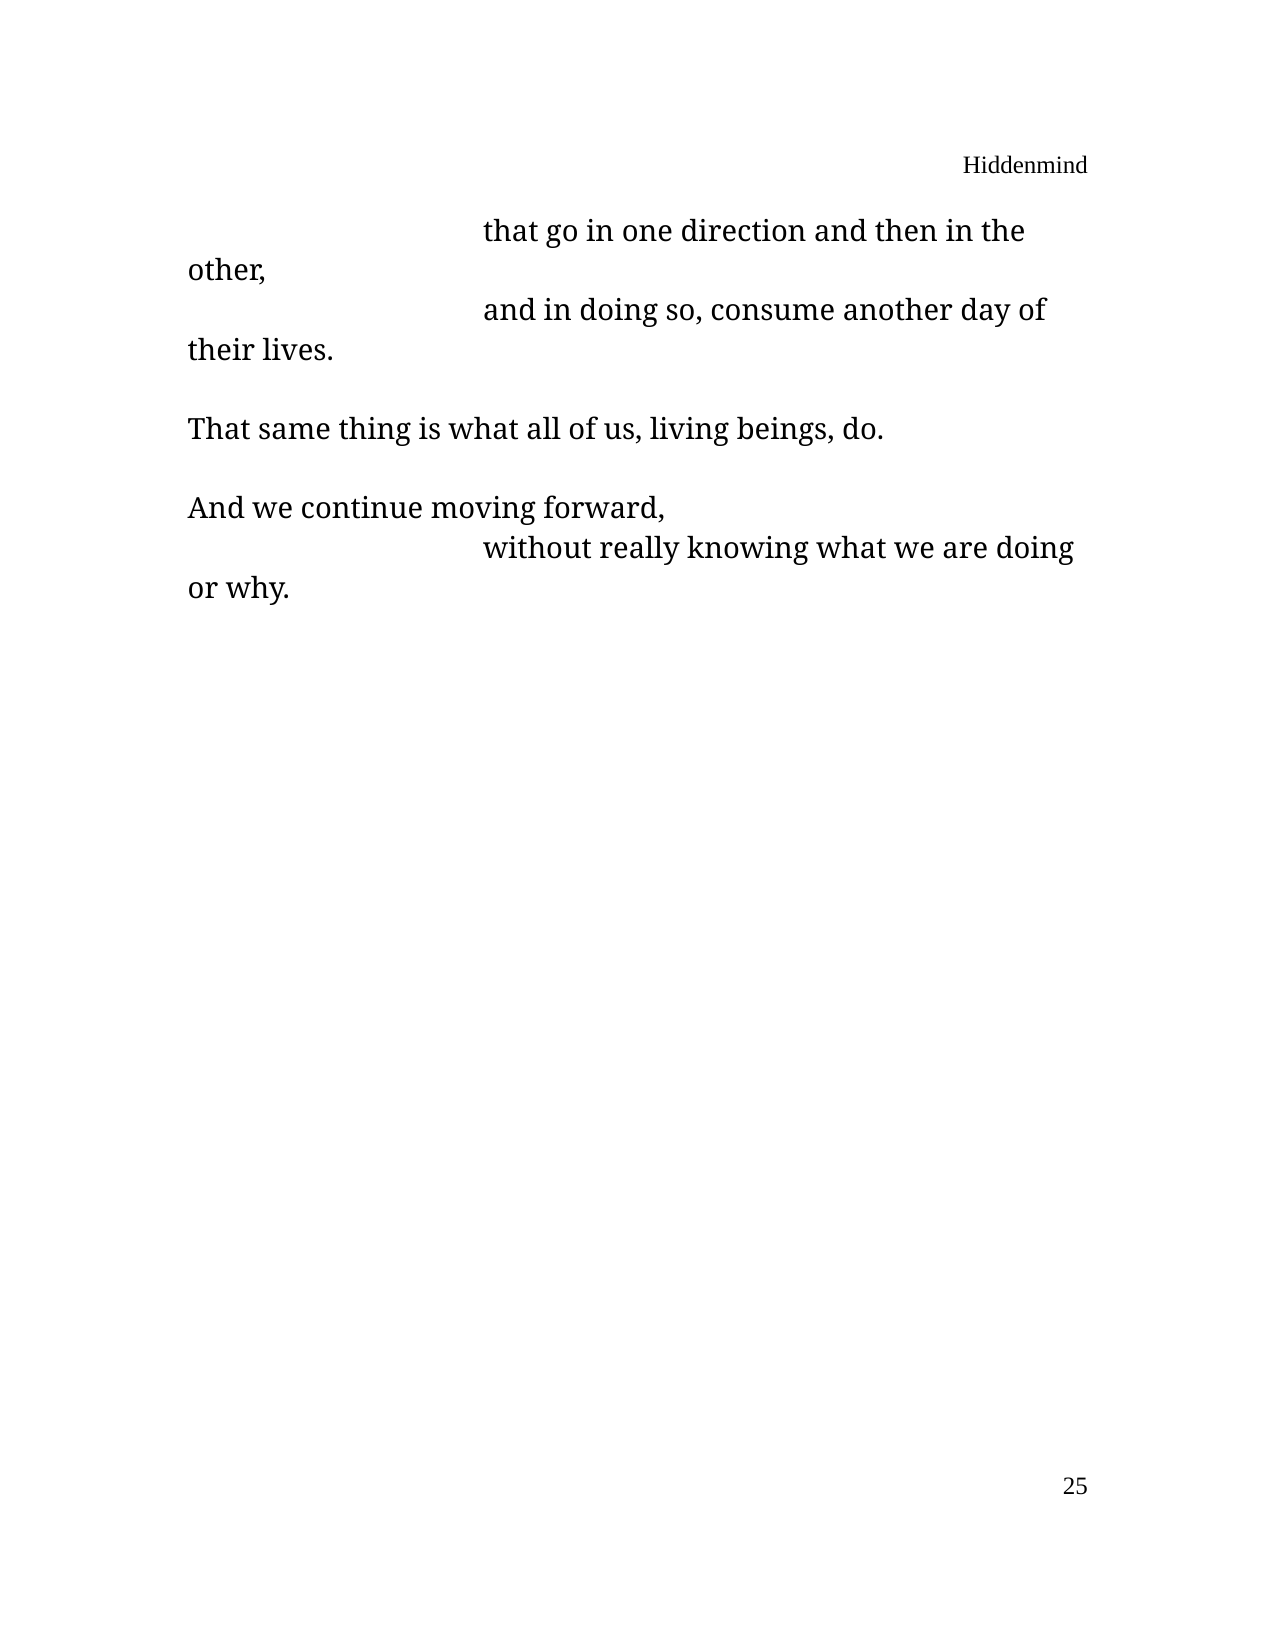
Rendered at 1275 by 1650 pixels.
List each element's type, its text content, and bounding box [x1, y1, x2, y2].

text that go in one direction and then in the other, [187, 210, 1087, 289]
text without really knowing what we are doing or why. [187, 527, 1087, 607]
text and in doing so, consume another day of their lives. [187, 289, 1087, 369]
text That same thing is what all of us, living beings, do. [187, 408, 1087, 448]
text And we continue moving forward, [187, 488, 1087, 527]
